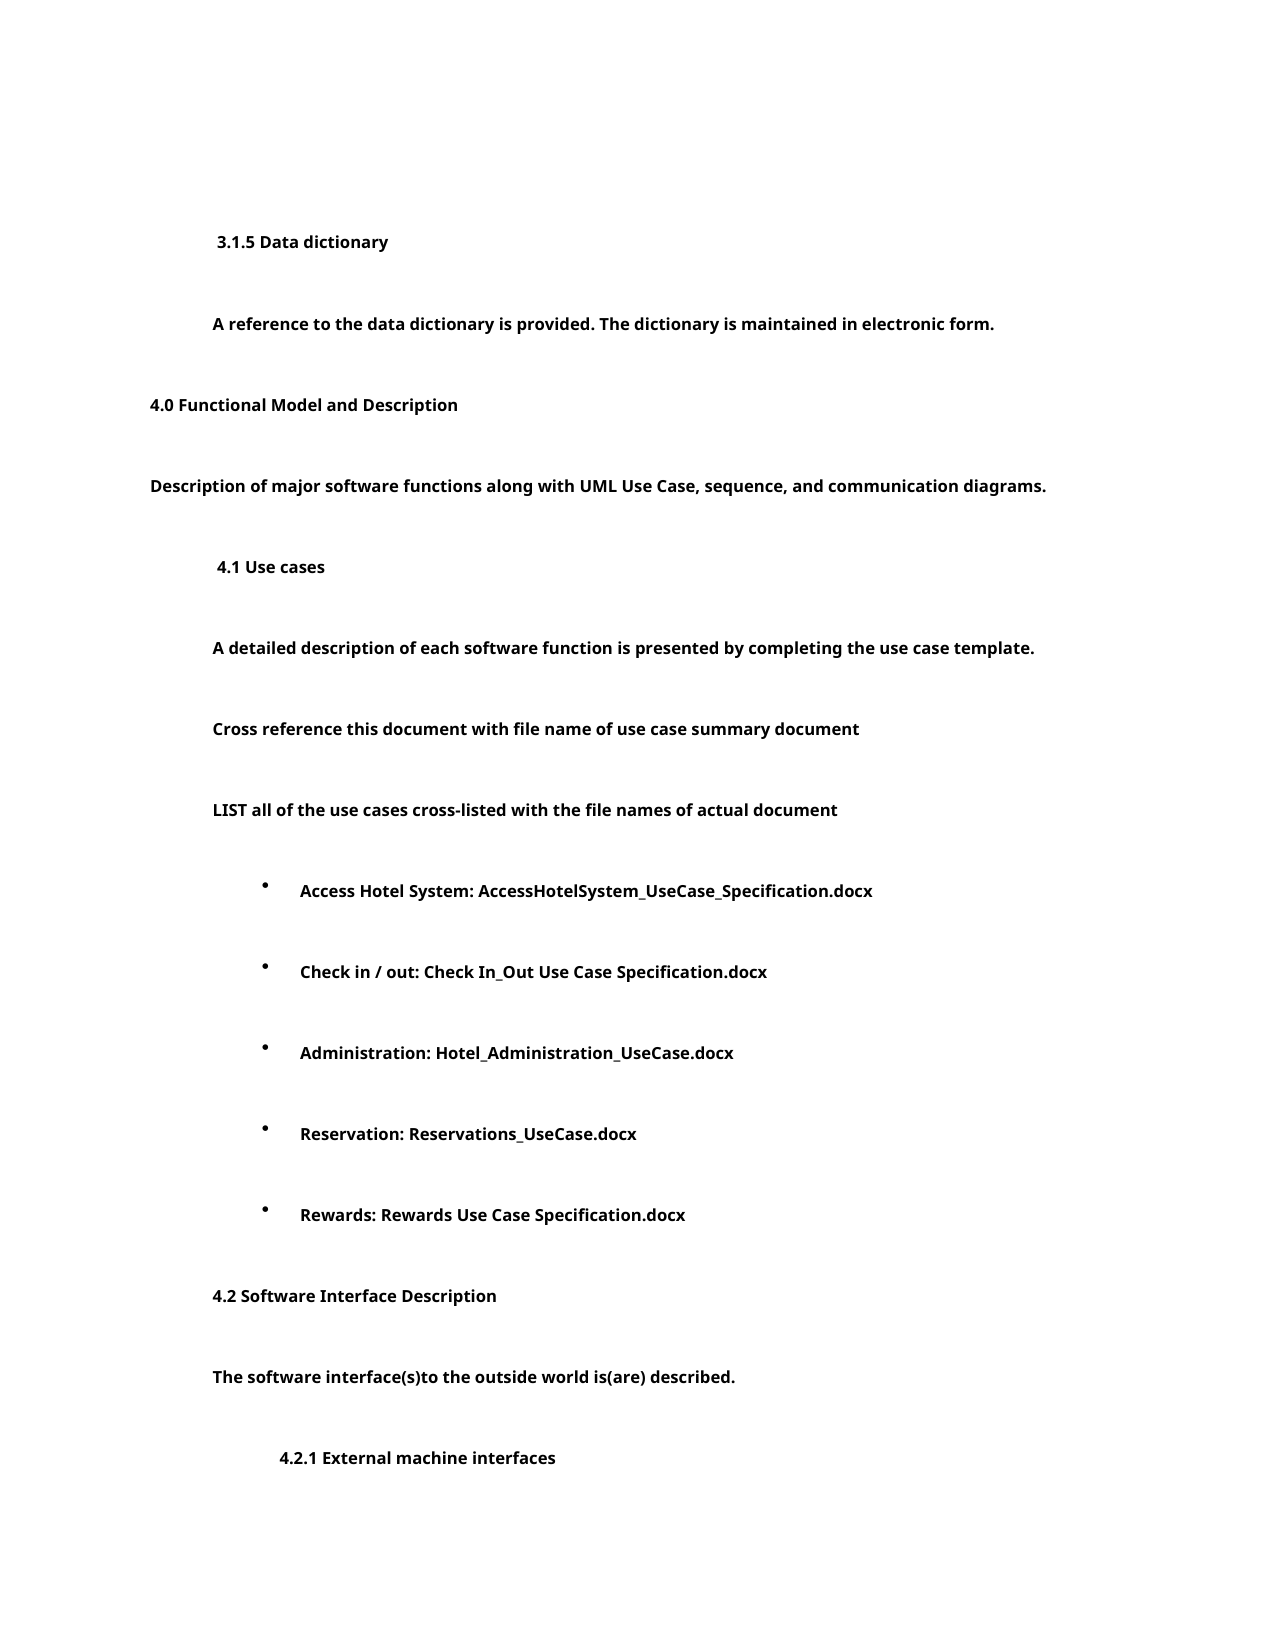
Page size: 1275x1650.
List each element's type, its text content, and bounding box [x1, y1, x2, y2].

subtitle LIST all of the use cases cross-listed with the file names of actual document [212, 798, 1125, 821]
subtitle Description of major software functions along with UML Use Case, sequence, and communication diagrams. [150, 474, 1125, 497]
subtitle A reference to the data dictionary is provided. The dictionary is maintained in electronic form. [212, 312, 1125, 335]
subtitle 4.0 Functional Model and Description [150, 393, 1125, 416]
subtitle The software interface(s)to the outside world is(are) described. [212, 1366, 1125, 1388]
list Administration: Hotel_Administration_UseCase.docx [262, 1041, 1125, 1064]
subtitle A detailed description of each software function is presented by completing the use case template. [212, 636, 1125, 659]
subtitle Cross reference this document with file name of use case summary document [212, 717, 1125, 740]
list Check in / out: Check In_Out Use Case Specification.docx [262, 960, 1125, 983]
list Reservation: Reservations_UseCase.docx [262, 1122, 1125, 1145]
list Access Hotel System: AccessHotelSystem_UseCase_Specification.docx [262, 879, 1125, 902]
list Rewards: Rewards Use Case Specification.docx [262, 1203, 1125, 1226]
subtitle 4.2.1 External machine interfaces [275, 1447, 1125, 1469]
subtitle 4.2 Software Interface Description [212, 1284, 1125, 1307]
subtitle 4.1 Use cases [212, 555, 1125, 578]
subtitle 3.1.5 Data dictionary [212, 231, 1125, 254]
